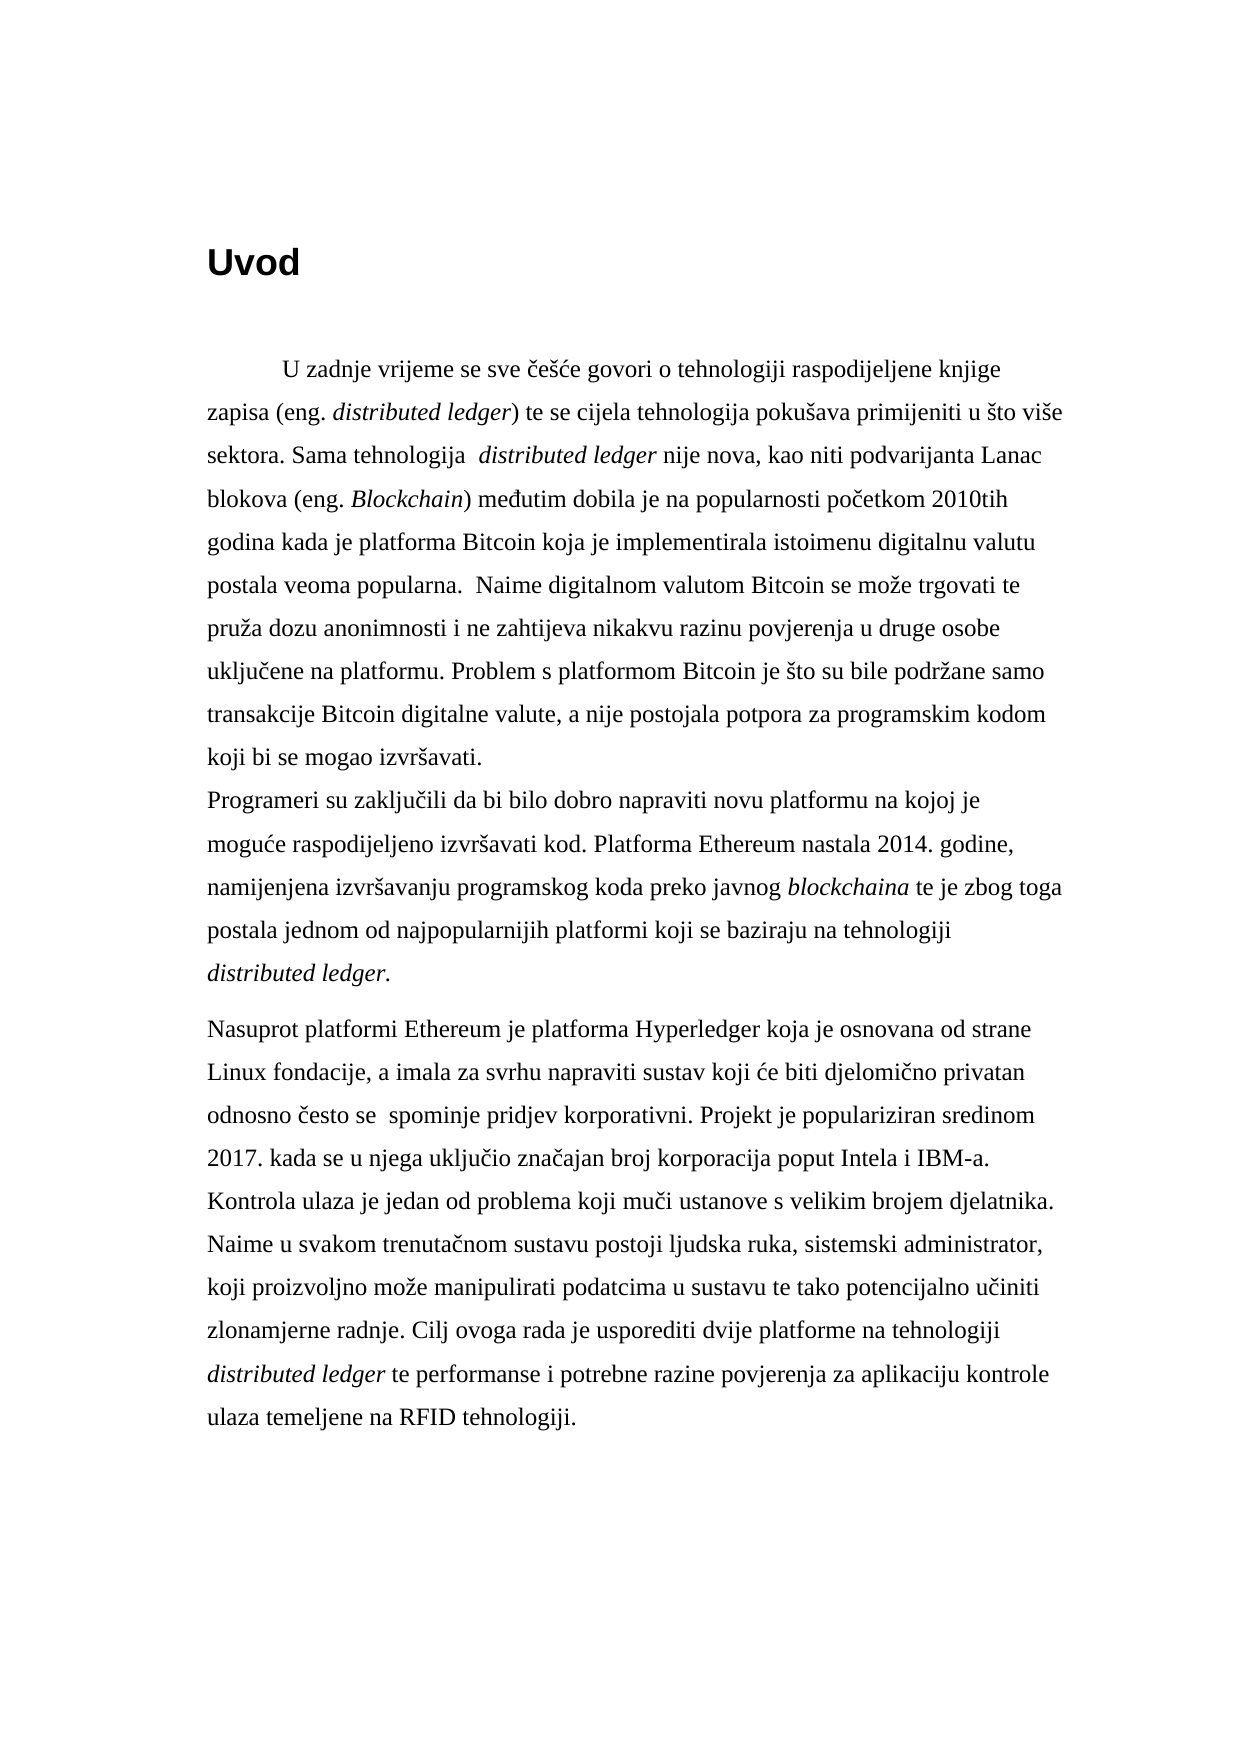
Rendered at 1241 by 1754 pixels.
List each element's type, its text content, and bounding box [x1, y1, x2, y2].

text Nasuprot platformi Ethereum je platforma Hyperledger koja je osnovana od strane Linux fondacije, a imala za svrhu napraviti sustav koji će biti djelomično privatan odnosno često se spominje pridjev korporativni. Projekt je populariziran sredinom 2017. kada se u njega uključio značajan broj korporacija poput Intela i IBM-a. Kontrola ulaza je jedan od problema koji muči ustanove s velikim brojem djelatnika. Naime u svakom trenutačnom sustavu postoji ljudska ruka, sistemski administrator, koji proizvoljno može manipulirati podatcima u sustavu te tako potencijalno učiniti zlonamjerne radnje. Cilj ovoga rada je usporediti dvije platforme na tehnologiji distributed ledger te performanse i potrebne razine povjerenja za aplikaciju kontrole ulaza temeljene na RFID tehnologiji. [207, 1014, 1063, 1474]
subtitle Uvod [207, 240, 1063, 283]
text U zadnje vrijeme se sve češće govori o tehnologiji raspodijeljene knjige zapisa (eng. distributed ledger) te se cijela tehnologija pokušava primijeniti u što više sektora. Sama tehnologija distributed ledger nije nova, kao niti podvarijanta Lanac blokova (eng. Blockchain) međutim dobila je na popularnosti početkom 2010tih godina kada je platforma Bitcoin koja je implementirala istoimenu digitalnu valutu postala veoma popularna. Naime digitalnom valutom Bitcoin se može trgovati te pruža dozu anonimnosti i ne zahtijeva nikakvu razinu povjerenja u druge osobe uključene na platformu. Problem s platformom Bitcoin je što su bile podržane samo transakcije Bitcoin digitalne valute, a nije postojala potpora za programskim kodom koji bi se mogao izvršavati. Programeri su zaključili da bi bilo dobro napraviti novu platformu na kojoj je moguće raspodijeljeno izvršavati kod. Platforma Ethereum nastala 2014. godine, namijenjena izvršavanju programskog koda preko javnog blockchaina te je zbog toga postala jednom od najpopularnijih platformi koji se baziraju na tehnologiji distributed ledger. [207, 354, 1063, 987]
